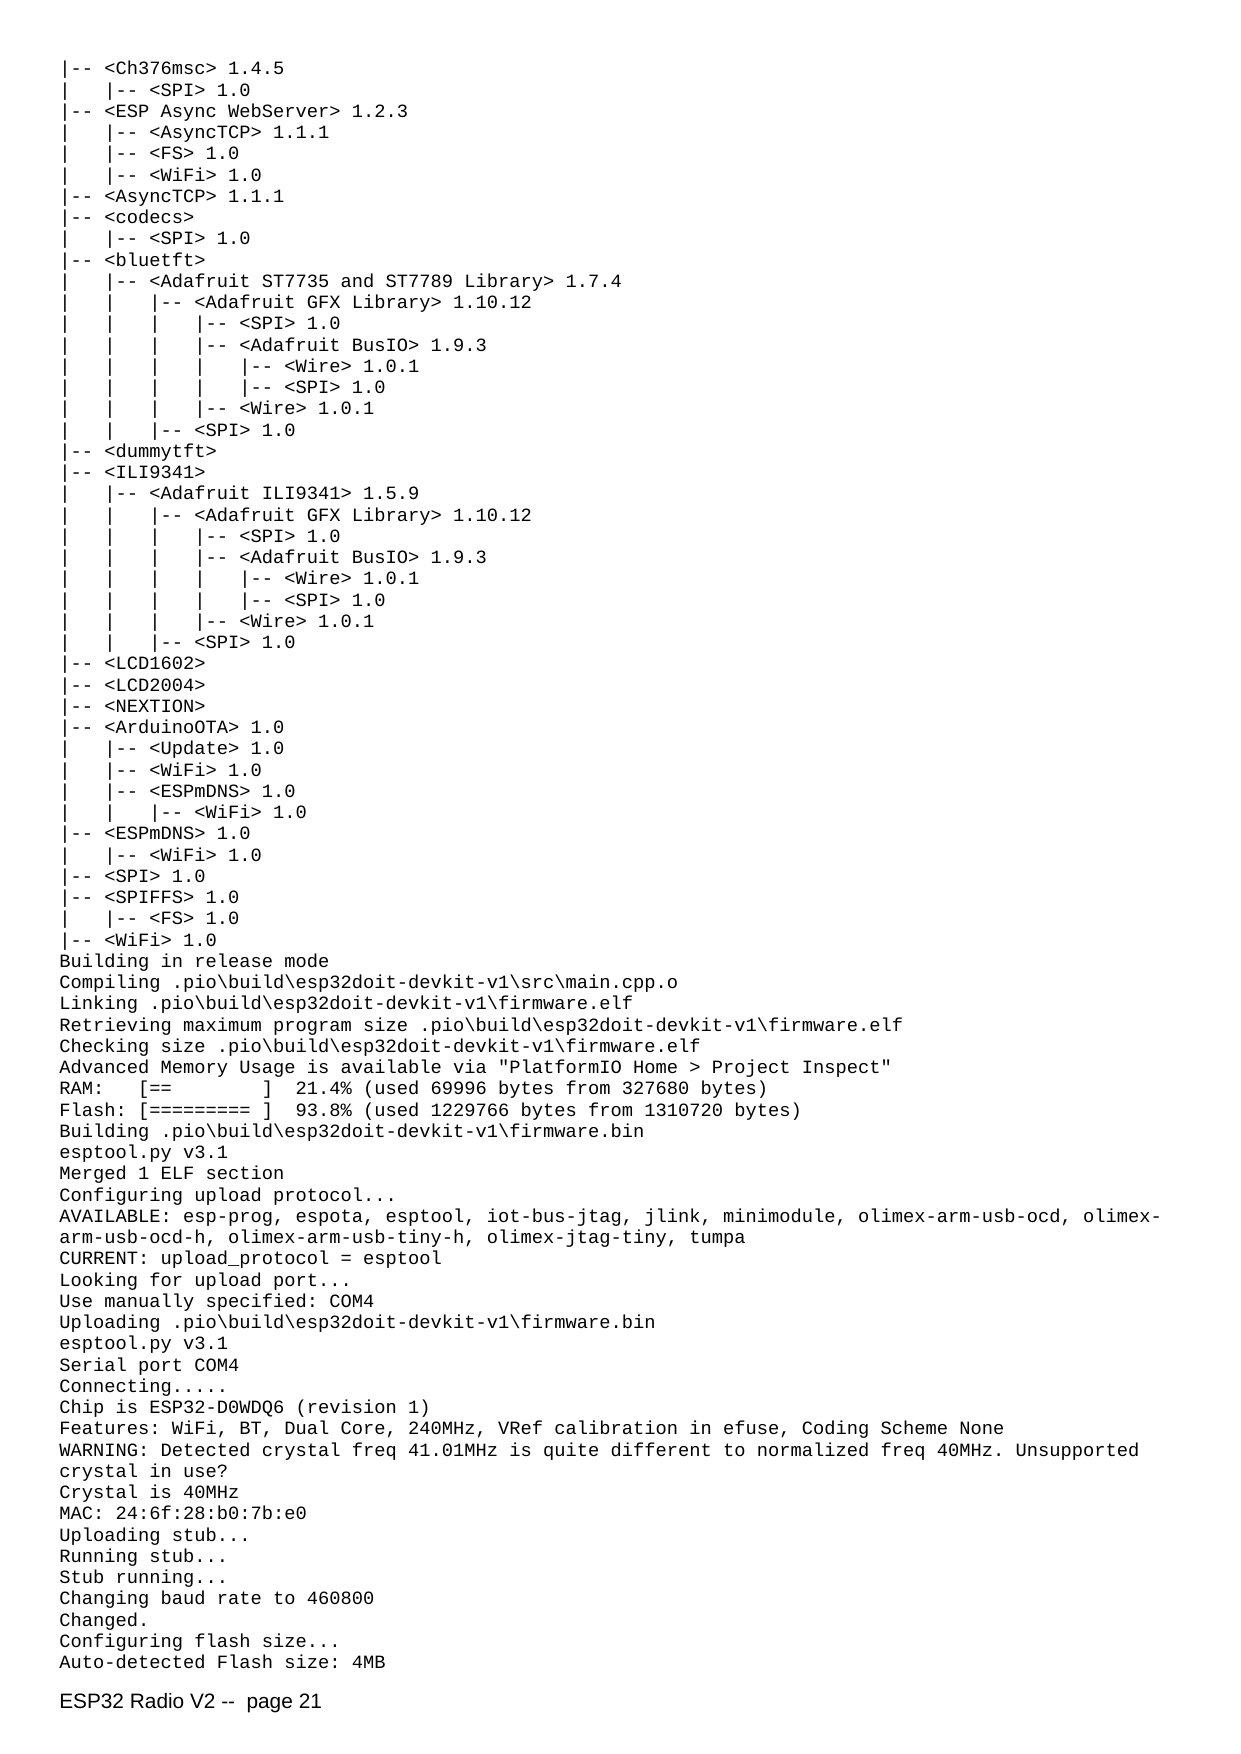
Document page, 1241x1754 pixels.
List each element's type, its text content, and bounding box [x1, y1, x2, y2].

text Auto-detected Flash size: 4MB [59, 1653, 1181, 1674]
text | | | |-- <SPI> 1.0 [59, 527, 1181, 548]
text |-- <WiFi> 1.0 [59, 930, 1181, 952]
text | | | |-- <Adafruit BusIO> 1.9.3 [59, 335, 1181, 357]
text | | | |-- <SPI> 1.0 [59, 314, 1181, 335]
text RAM: [== ] 21.4% (used 69996 bytes from 327680 bytes) [59, 1079, 1181, 1100]
text |-- <bluetft> [59, 250, 1181, 272]
text Running stub... [59, 1547, 1181, 1568]
text | | |-- <WiFi> 1.0 [59, 803, 1181, 824]
text | |-- <Adafruit ILI9341> 1.5.9 [59, 484, 1181, 505]
text Merged 1 ELF section [59, 1164, 1181, 1185]
text | |-- <Update> 1.0 [59, 739, 1181, 760]
text | | | |-- <Wire> 1.0.1 [59, 399, 1181, 420]
text |-- <LCD2004> [59, 675, 1181, 697]
text Chip is ESP32-D0WDQ6 (revision 1) [59, 1398, 1181, 1419]
text esptool.py v3.1 [59, 1143, 1181, 1164]
text |-- <ILI9341> [59, 463, 1181, 484]
text Connecting..... [59, 1377, 1181, 1398]
text |-- <LCD1602> [59, 654, 1181, 675]
text | | |-- <SPI> 1.0 [59, 420, 1181, 442]
text | |-- <FS> 1.0 [59, 144, 1181, 165]
text | | |-- <SPI> 1.0 [59, 633, 1181, 654]
text | |-- <SPI> 1.0 [59, 229, 1181, 250]
text | |-- <AsyncTCP> 1.1.1 [59, 123, 1181, 144]
text | | | | |-- <SPI> 1.0 [59, 590, 1181, 612]
text |-- <ESP Async WebServer> 1.2.3 [59, 102, 1181, 123]
text Configuring flash size... [59, 1632, 1181, 1653]
text esptool.py v3.1 [59, 1334, 1181, 1355]
text Stub running... [59, 1568, 1181, 1589]
text Uploading .pio\build\esp32doit-devkit-v1\firmware.bin [59, 1313, 1181, 1334]
text Crystal is 40MHz [59, 1483, 1181, 1504]
text Changed. [59, 1610, 1181, 1632]
text |-- <SPI> 1.0 [59, 867, 1181, 888]
text |-- <SPIFFS> 1.0 [59, 888, 1181, 909]
text Building in release mode [59, 952, 1181, 973]
text Checking size .pio\build\esp32doit-devkit-v1\firmware.elf [59, 1037, 1181, 1058]
text |-- <codecs> [59, 208, 1181, 229]
text Use manually specified: COM4 [59, 1292, 1181, 1313]
text |-- <dummytft> [59, 442, 1181, 463]
text Changing baud rate to 460800 [59, 1589, 1181, 1610]
text |-- <AsyncTCP> 1.1.1 [59, 187, 1181, 208]
text | | | |-- <Wire> 1.0.1 [59, 612, 1181, 633]
text Linking .pio\build\esp32doit-devkit-v1\firmware.elf [59, 994, 1181, 1015]
text Compiling .pio\build\esp32doit-devkit-v1\src\main.cpp.o [59, 973, 1181, 994]
text | |-- <Adafruit ST7735 and ST7789 Library> 1.7.4 [59, 272, 1181, 293]
text Retrieving maximum program size .pio\build\esp32doit-devkit-v1\firmware.elf [59, 1015, 1181, 1037]
text Building .pio\build\esp32doit-devkit-v1\firmware.bin [59, 1122, 1181, 1143]
text | | | |-- <Adafruit BusIO> 1.9.3 [59, 548, 1181, 569]
text |-- <ESPmDNS> 1.0 [59, 824, 1181, 845]
text | | |-- <Adafruit GFX Library> 1.10.12 [59, 505, 1181, 527]
text WARNING: Detected crystal freq 41.01MHz is quite different to normalized freq 40MHz. Unsupported crystal in use? [59, 1440, 1181, 1483]
text |-- <ArduinoOTA> 1.0 [59, 718, 1181, 739]
text | | | | |-- <Wire> 1.0.1 [59, 569, 1181, 590]
text Uploading stub... [59, 1525, 1181, 1547]
text | |-- <ESPmDNS> 1.0 [59, 782, 1181, 803]
text Advanced Memory Usage is available via "PlatformIO Home > Project Inspect" [59, 1058, 1181, 1079]
text | | | | |-- <SPI> 1.0 [59, 378, 1181, 399]
text |-- <NEXTION> [59, 697, 1181, 718]
text Features: WiFi, BT, Dual Core, 240MHz, VRef calibration in efuse, Coding Scheme None [59, 1419, 1181, 1440]
text Serial port COM4 [59, 1355, 1181, 1377]
text | |-- <FS> 1.0 [59, 909, 1181, 930]
text | | |-- <Adafruit GFX Library> 1.10.12 [59, 293, 1181, 314]
text |-- <Ch376msc> 1.4.5 [59, 59, 1181, 80]
text MAC: 24:6f:28:b0:7b:e0 [59, 1504, 1181, 1525]
text Flash: [========= ] 93.8% (used 1229766 bytes from 1310720 bytes) [59, 1100, 1181, 1122]
text | |-- <SPI> 1.0 [59, 80, 1181, 102]
text | |-- <WiFi> 1.0 [59, 760, 1181, 782]
text | |-- <WiFi> 1.0 [59, 165, 1181, 187]
text | |-- <WiFi> 1.0 [59, 845, 1181, 867]
text Configuring upload protocol... [59, 1185, 1181, 1207]
text Looking for upload port... [59, 1270, 1181, 1292]
text AVAILABLE: esp-prog, espota, esptool, iot-bus-jtag, jlink, minimodule, olimex-arm-usb-ocd, olimex-arm-usb-ocd-h, olimex-arm-usb-tiny-h, olimex-jtag-tiny, tumpa [59, 1207, 1181, 1249]
text | | | | |-- <Wire> 1.0.1 [59, 357, 1181, 378]
text CURRENT: upload_protocol = esptool [59, 1249, 1181, 1270]
